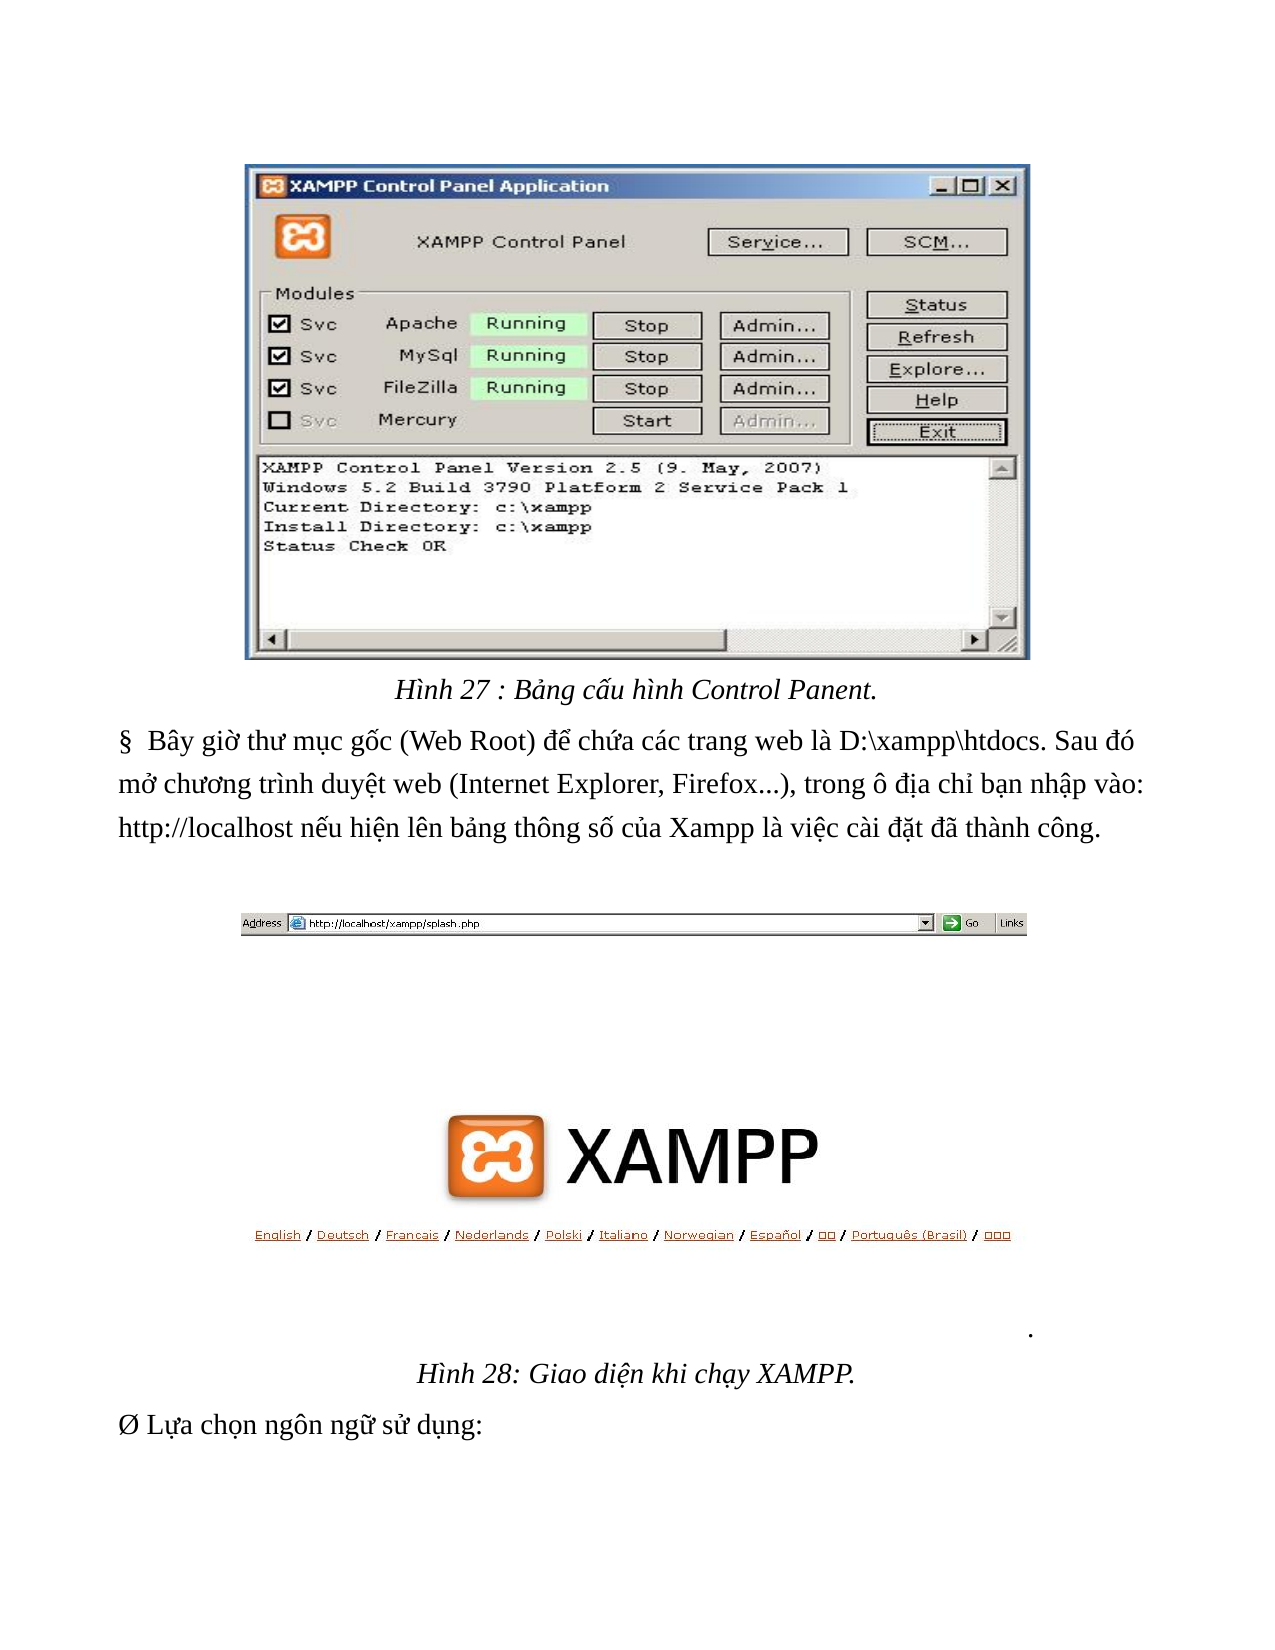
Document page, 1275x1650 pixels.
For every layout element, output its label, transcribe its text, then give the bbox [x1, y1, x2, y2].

text Hình 28: Giao diện khi chạy XAMPP. [118, 1356, 1157, 1389]
text Hình 27 : Bảng cấu hình Control Panent. [118, 672, 1157, 706]
text § Bây giờ thư mục gốc (Web Root) để chứa các trang web là D:\xampp\htdocs. Sau đó mở chương trình duyệt web (Internet Explorer, Firefox...), trong ô địa chỉ bạn nhập vào: http://localhost nếu hiện lên bảng thông số của Xampp là việc cài đặt đã thành công. [118, 723, 1157, 844]
text . [118, 912, 1157, 1343]
text Ø Lựa chọn ngôn ngữ sử dụng: [118, 1407, 1157, 1441]
